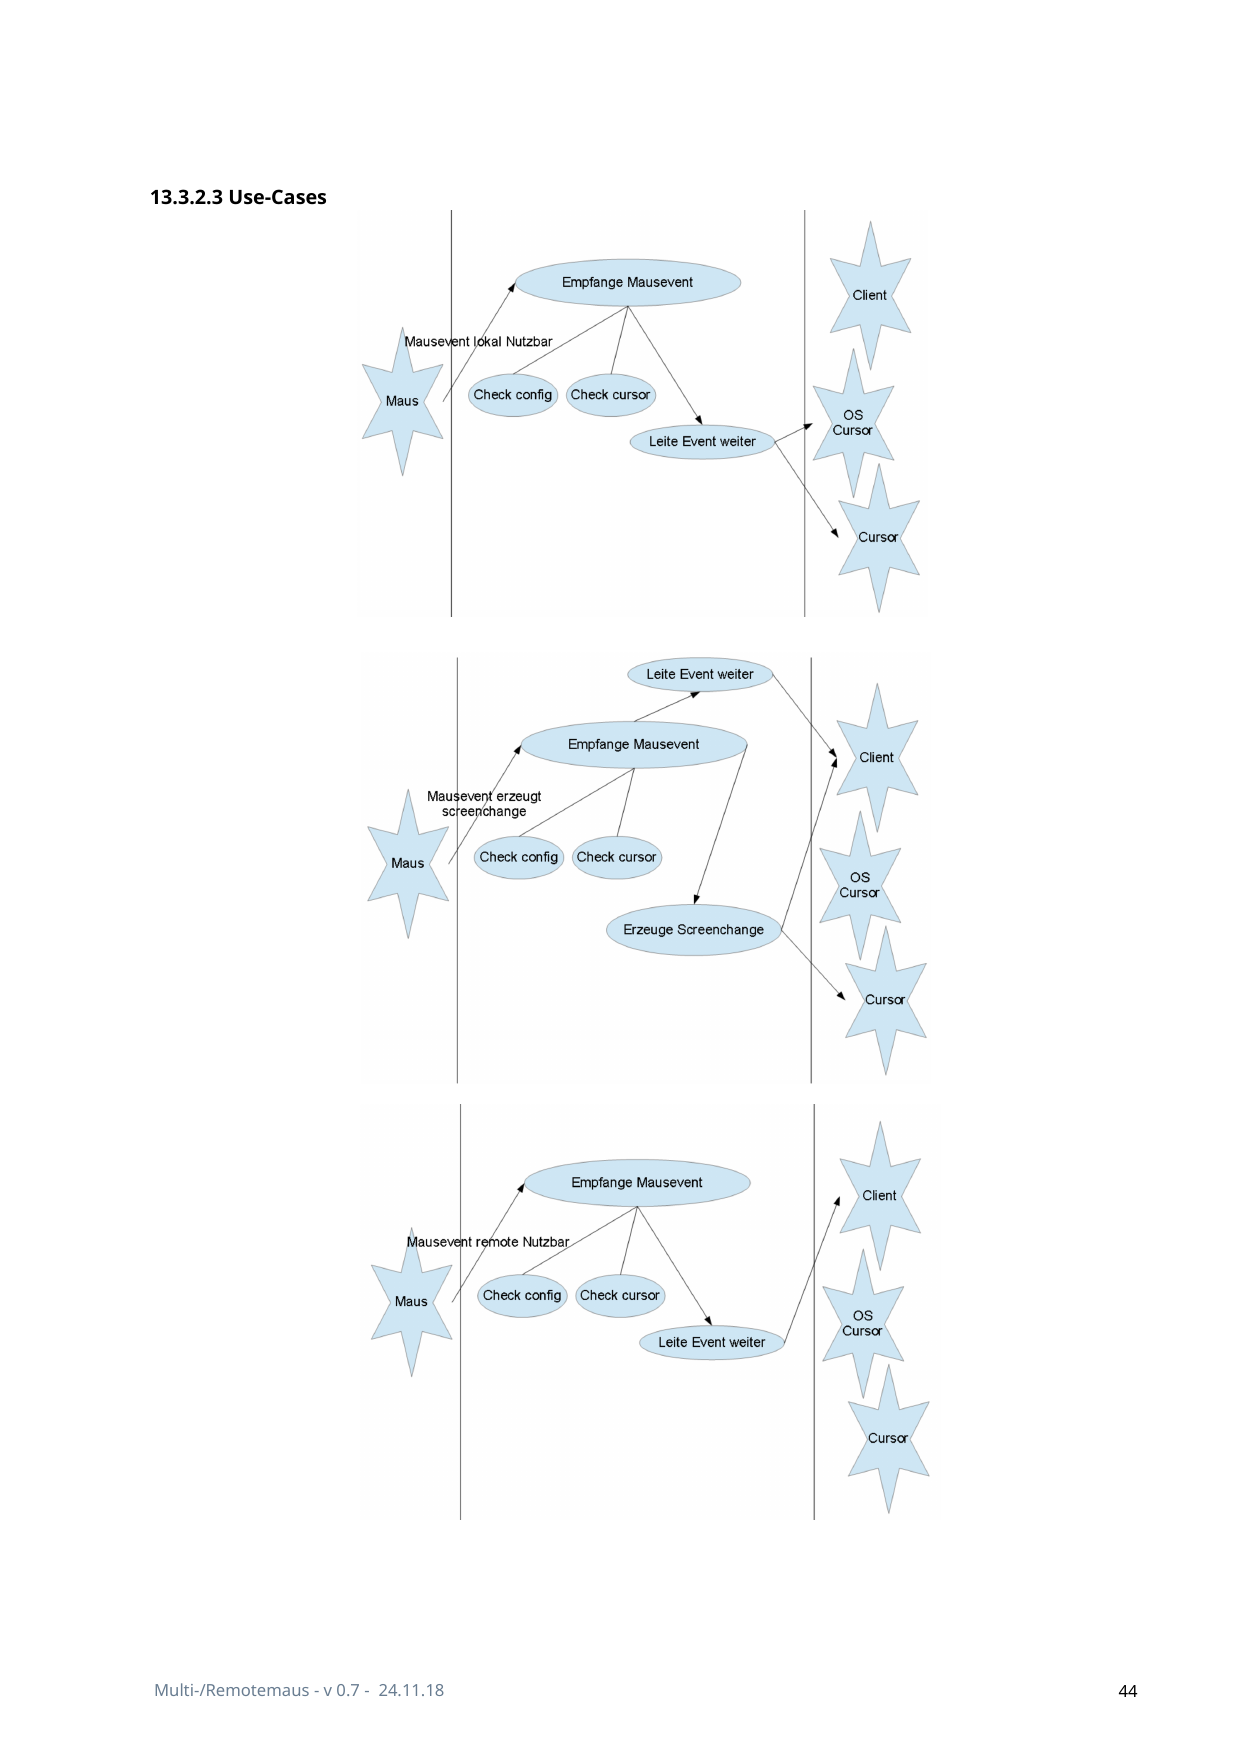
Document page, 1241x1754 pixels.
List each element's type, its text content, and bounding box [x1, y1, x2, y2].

picture [360, 1104, 941, 1520]
picture [357, 210, 928, 617]
subtitle Use-Cases [149, 183, 1136, 210]
picture [361, 652, 931, 1084]
